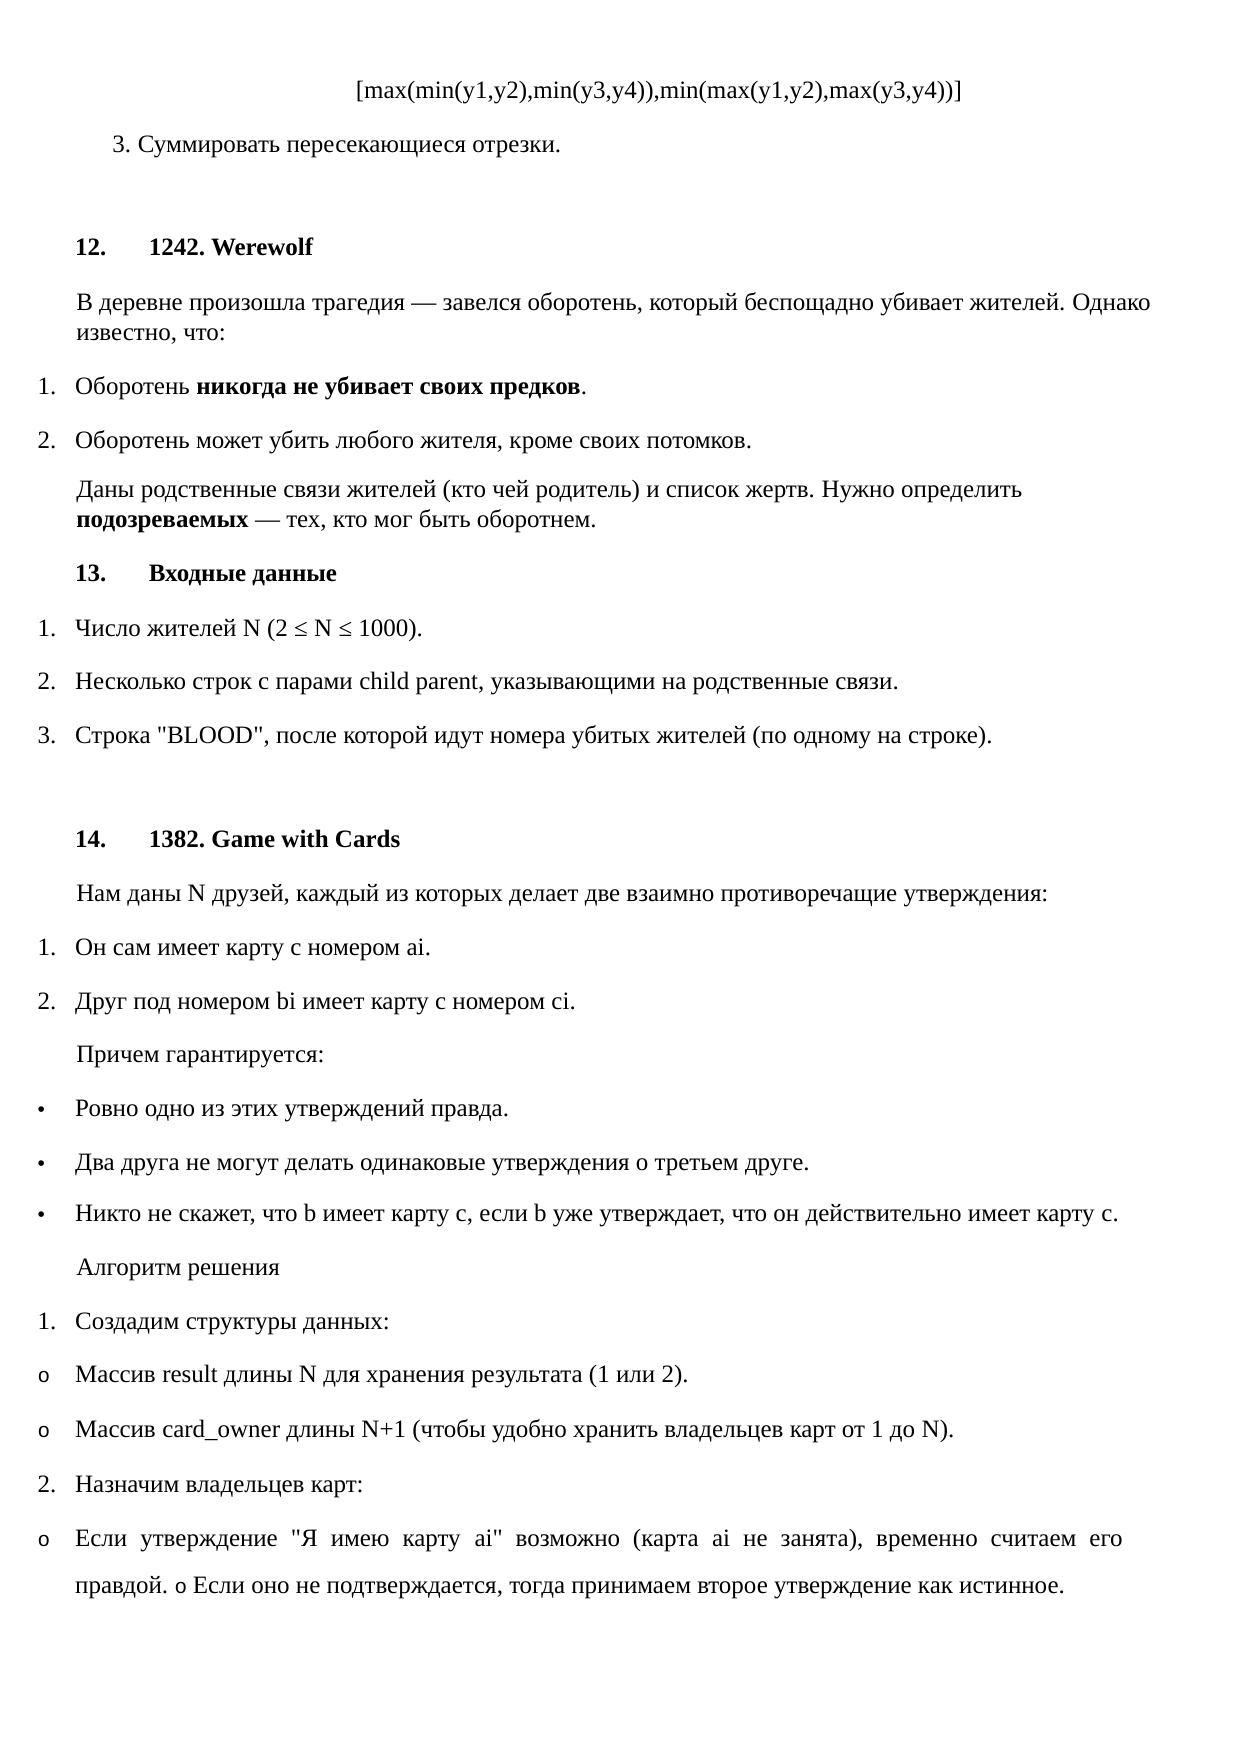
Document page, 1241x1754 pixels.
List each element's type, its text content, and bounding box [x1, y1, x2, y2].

subtitle Входные данные [75, 558, 1165, 587]
subtitle 1242. Werewolf [75, 232, 1165, 261]
text Даны родственные связи жителей (кто чей родитель) и список жертв. Нужно определить подозреваемых — тех, кто мог быть оборотнем. [76, 474, 1166, 533]
list Оборотень может убить любого жителя, кроме своих потомков. [37, 425, 1169, 454]
text Причем гарантируется: [76, 1039, 1166, 1068]
list Ровно одно из этих утверждений правда. [37, 1093, 1166, 1122]
subtitle 1382. Game with Cards [75, 824, 1165, 853]
list Он сам имеет карту с номером ai. [37, 932, 1166, 961]
list Несколько строк с парами child parent, указывающими на родственные связи. [37, 666, 1166, 695]
list Друг под номером bi имеет карту с номером ci. [37, 986, 1166, 1014]
list Никто не скажет, что b имеет карту c, если b уже утверждает, что он действительно имеет карту c. [37, 1198, 1166, 1227]
list Оборотень никогда не убивает своих предков. [37, 371, 1169, 399]
text Нам даны N друзей, каждый из которых делает две взаимно противоречащие утверждения: [76, 878, 1166, 907]
list Число жителей N (2 ≤ N ≤ 1000). [37, 613, 1166, 641]
text Алгоритм решения [76, 1252, 1166, 1281]
list Массив result длины N для хранения результата (1 или 2). [37, 1359, 1166, 1389]
list Создадим структуры данных: [37, 1306, 1166, 1334]
list Массив card_owner длины N+1 (чтобы удобно хранить владельцев карт от 1 до N). [37, 1414, 1166, 1444]
list Если утверждение "Я имею карту ai" возможно (карта ai не занята), временно считаем его правдой. o Если оно не подтверждается, тогда принимаем второе утверждение как истинное. [37, 1523, 1123, 1600]
list Два друга не могут делать одинаковые утверждения о третьем друге. [37, 1147, 1166, 1176]
text 3. Суммировать пересекающиеся отрезки. [112, 129, 1166, 158]
text В деревне произошла трагедия — завелся оборотень, который беспощадно убивает жителей. Однако известно, что: [76, 287, 1166, 346]
text [max(min(y1,y2),min(y3,y4)),min(max(y1,y2),max(y3,y4))] [356, 75, 1166, 104]
list Назначим владельцев карт: [37, 1469, 1166, 1498]
list Строка "BLOOD", после которой идут номера убитых жителей (по одному на строке). [37, 720, 1166, 749]
